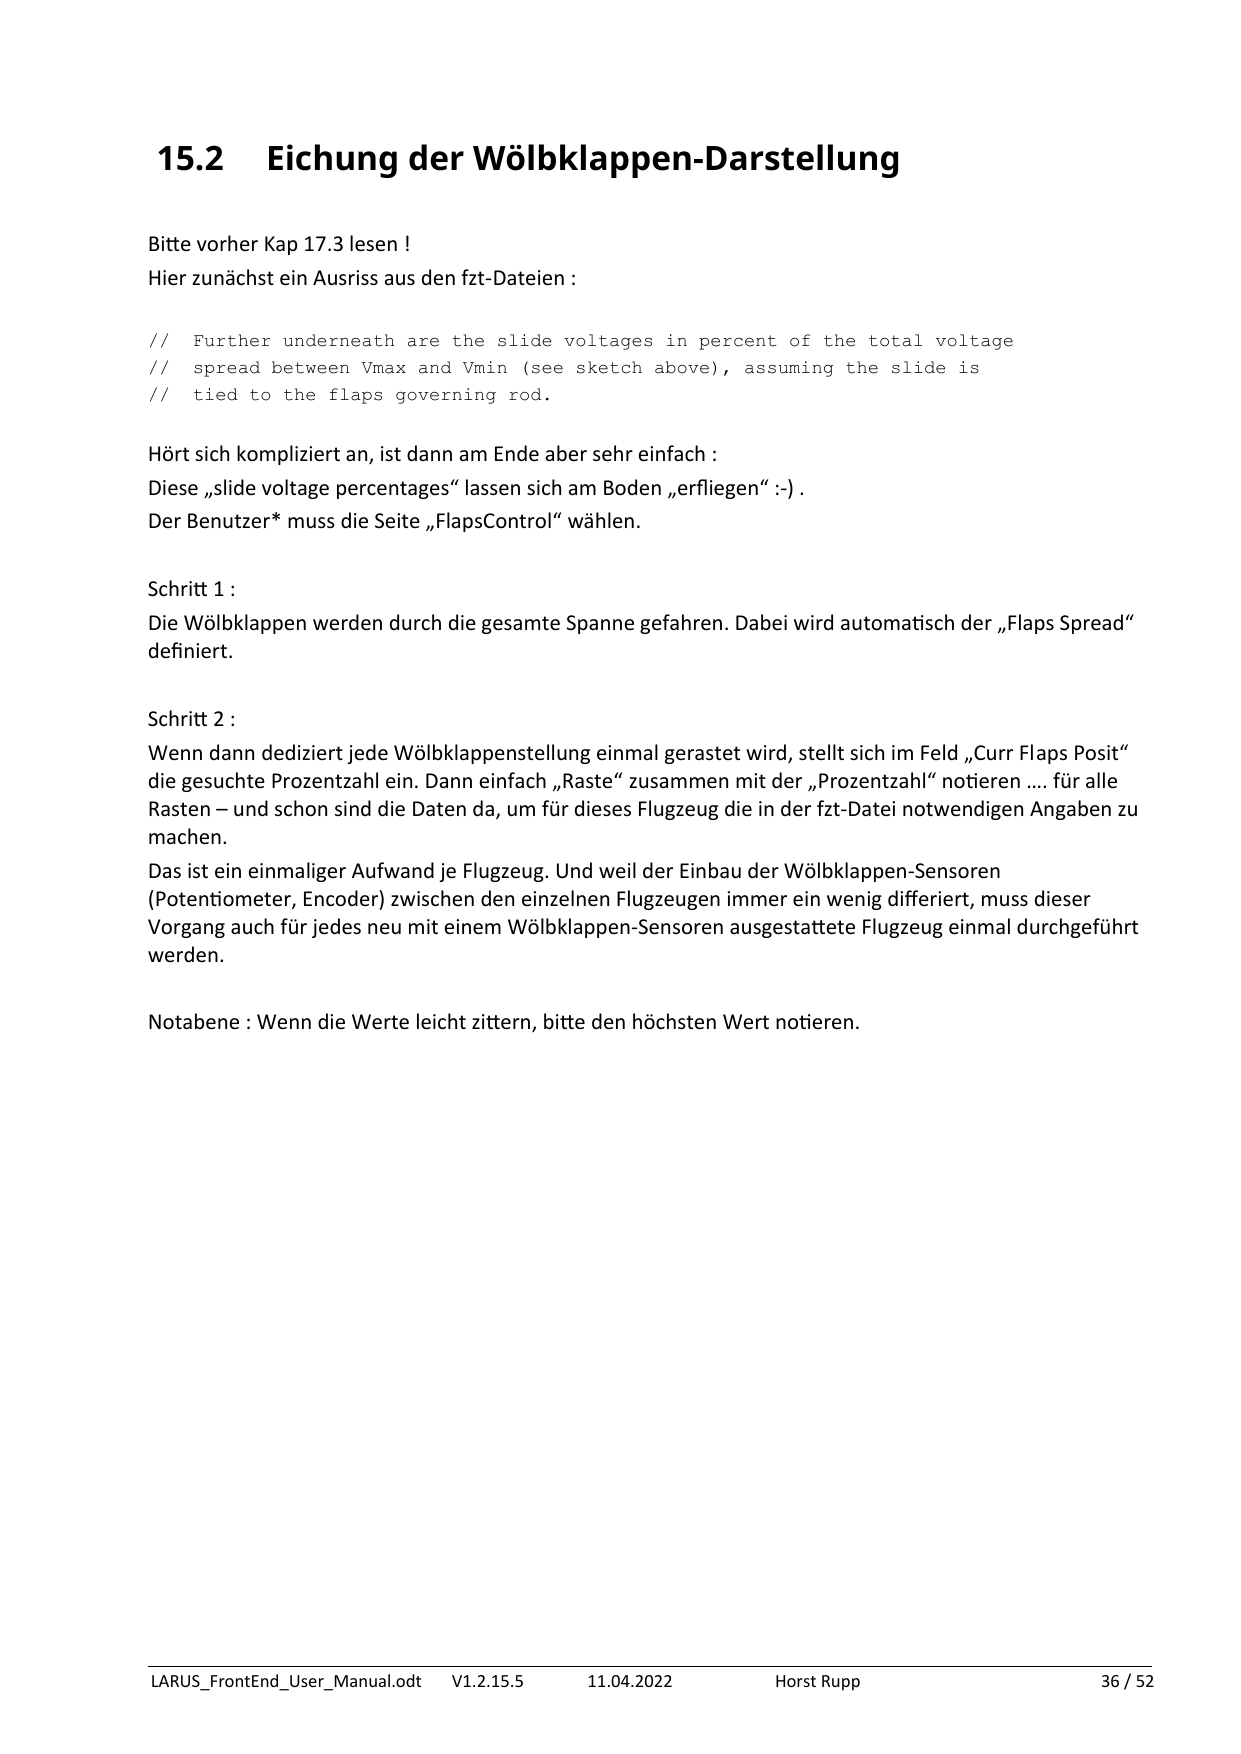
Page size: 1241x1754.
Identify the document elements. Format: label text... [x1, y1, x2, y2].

text Das ist ein einmaliger Aufwand je Flugzeug. Und weil der Einbau der Wölbklappen-Sensoren (Potentiometer, Encoder) zwischen den einzelnen Flugzeugen immer ein wenig differiert, muss dieser Vorgang auch für jedes neu mit einem Wölbklappen-Sensoren ausgestattete Flugzeug einmal durchgeführt werden. [148, 856, 1152, 968]
text Die Wölbklappen werden durch die gesamte Spanne gefahren. Dabei wird automatisch der „Flaps Spread“ definiert. [148, 608, 1152, 664]
text Notabene : Wenn die Werte leicht zittern, bitte den höchsten Wert notieren. [148, 1007, 1152, 1036]
subtitle Eichung der Wölbklappen-Darstellung [148, 134, 1152, 180]
text // spread between Vmax and Vmin (see sketch above), assuming the slide is [148, 358, 1152, 379]
text Hört sich kompliziert an, ist dann am Ende aber sehr einfach : [148, 439, 1152, 467]
text // Further underneath are the slide voltages in percent of the total voltage [148, 331, 1152, 352]
text // tied to the flaps governing rod. [148, 385, 1152, 406]
text Schritt 2 : [148, 704, 1152, 732]
text Bitte vorher Kap 17.3 lesen ! [148, 229, 1152, 257]
text Der Benutzer* muss die Seite „FlapsControl“ wählen. [148, 507, 1152, 535]
text Hier zunächst ein Ausriss aus den fzt-Dateien : [148, 263, 1152, 291]
text Schritt 1 : [148, 574, 1152, 602]
text Wenn dann dediziert jede Wölbklappenstellung einmal gerastet wird, stellt sich im Feld „Curr Flaps Posit“ die gesuchte Prozentzahl ein. Dann einfach „Raste“ zusammen mit der „Prozentzahl“ notieren …. für alle Rasten – und schon sind die Daten da, um für dieses Flugzeug die in der fzt-Datei notwendigen Angaben zu machen. [148, 738, 1152, 850]
text Diese „slide voltage percentages“ lassen sich am Boden „erfliegen“ :-) . [148, 473, 1152, 501]
